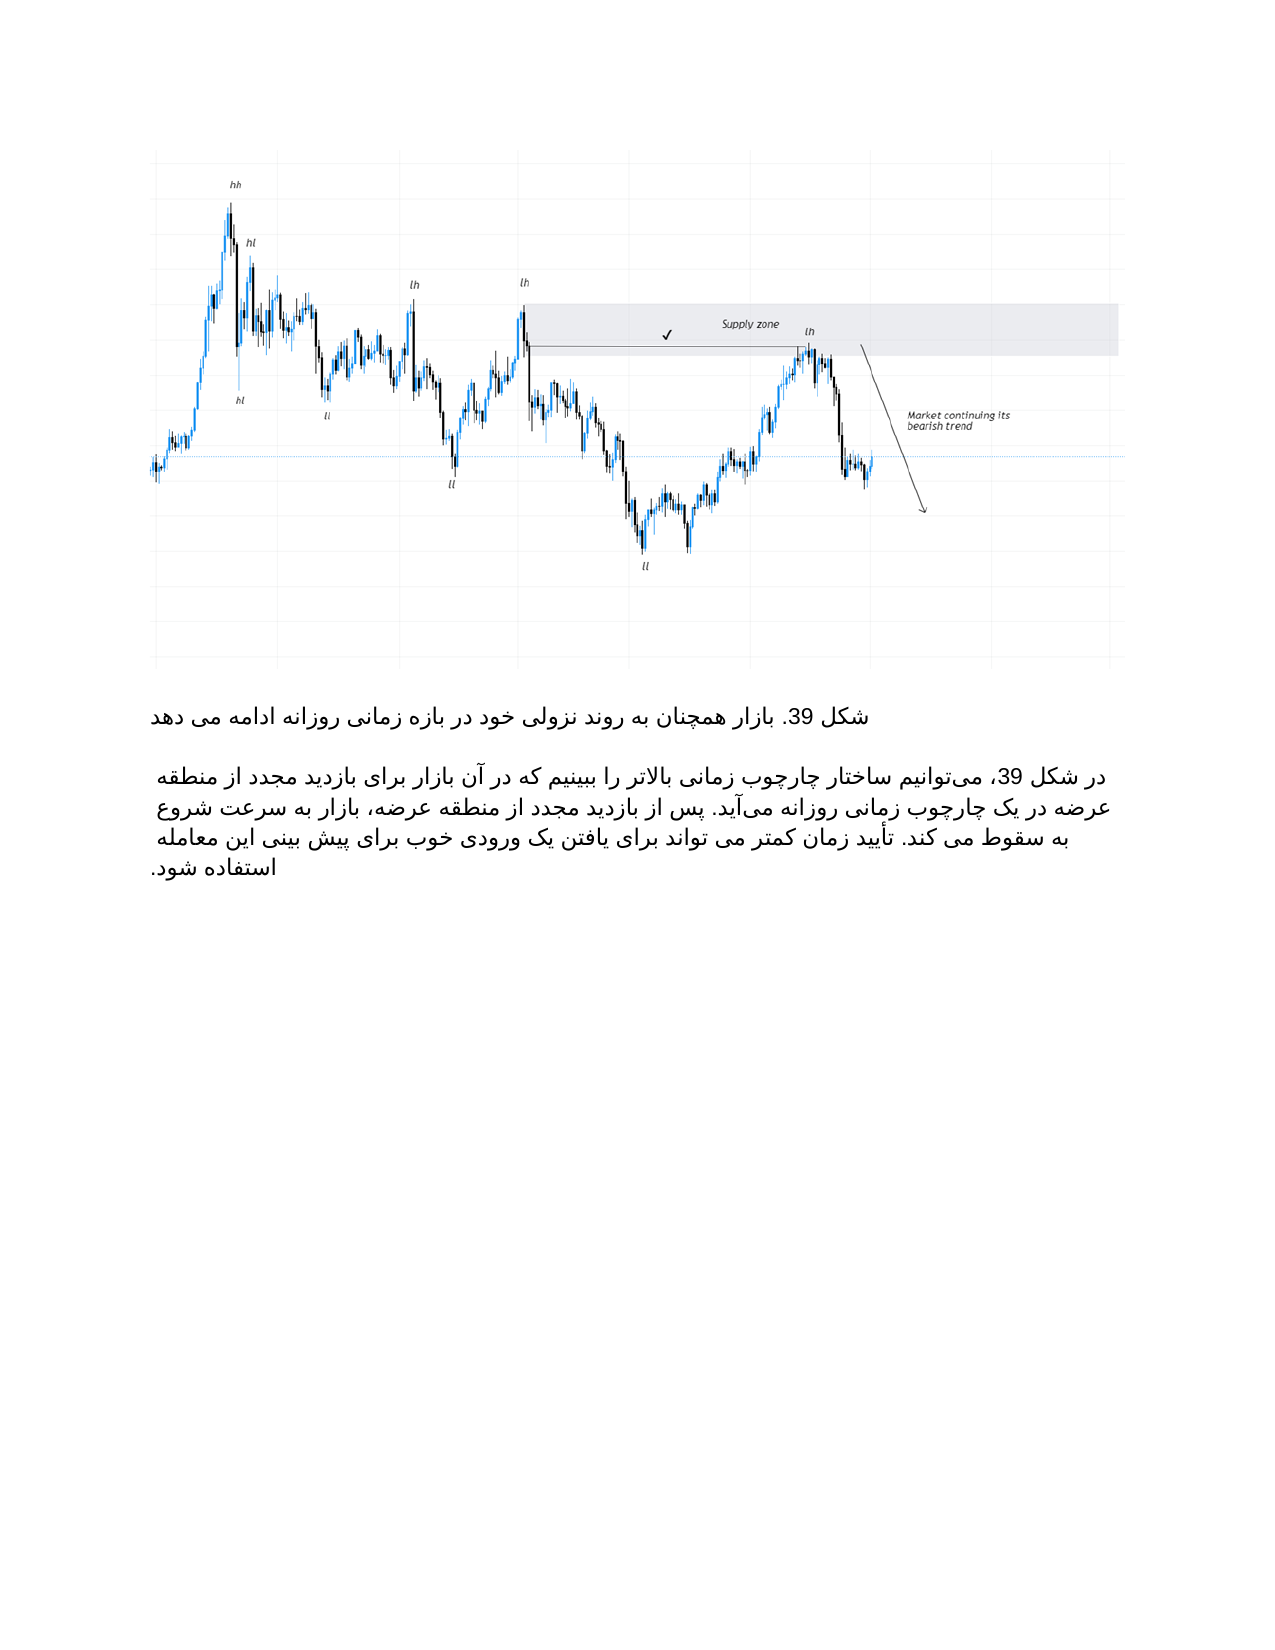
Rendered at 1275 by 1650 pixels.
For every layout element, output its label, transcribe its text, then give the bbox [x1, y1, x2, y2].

text در شکل 39، می‌توانیم ساختار چارچوب زمانی بالاتر را ببینیم که در آن بازار برای بازدید مجدد از منطقه عرضه در یک چارچوب زمانی روزانه می‌آید. پس از بازدید مجدد از منطقه عرضه، بازار به سرعت شروع به سقوط می کند. تأیید زمان کمتر می تواند برای یافتن یک ورودی خوب برای پیش بینی این معامله استفاده شود. [150, 763, 1125, 880]
text شکل 39. بازار همچنان به روند نزولی خود در بازه زمانی روزانه ادامه می دهد [150, 703, 1125, 729]
